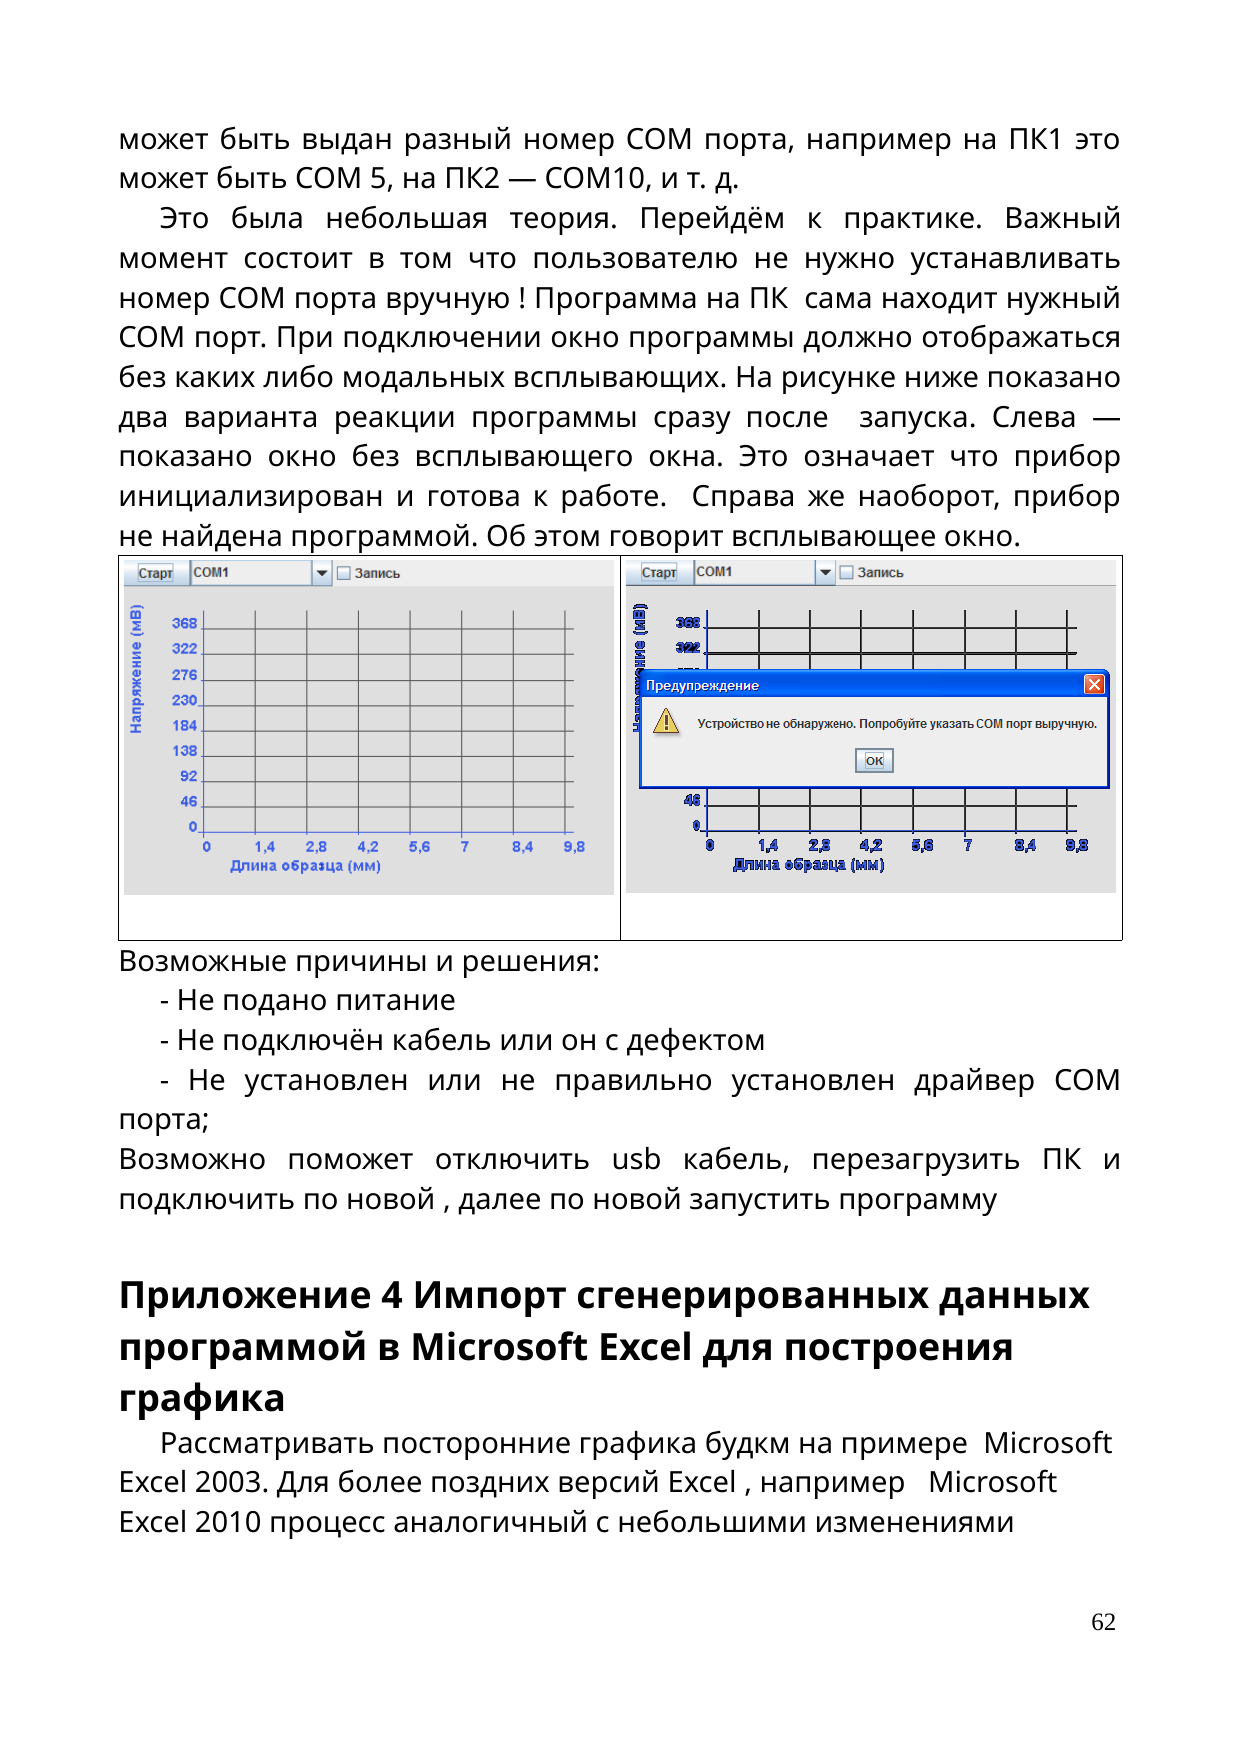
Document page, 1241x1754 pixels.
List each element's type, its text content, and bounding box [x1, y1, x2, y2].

table_header [119, 556, 620, 940]
text - Не подано питание [118, 979, 1122, 1019]
text Возможно поможет отключить usb кабель, перезагрузить ПК и подключить по новой , далее по новой запустить программу [118, 1138, 1122, 1218]
text Это была небольшая теория. Перейдём к практике. Важный момент состоит в том что пользователю не нужно устанавливать номер СОМ порта вручную ! Программа на ПК сама находит нужный СОМ порт. При подключении окно программы должно отображаться без каких либо модальных всплывающих. На рисунке ниже показано два варианта реакции программы сразу после запуска. Слева — показано окно без всплывающего окна. Это означает что прибор инициализирован и готова к работе. Справа же наоборот, прибор не найдена программой. Об этом говорит всплывающее окно. [118, 197, 1122, 555]
picture [625, 560, 1117, 893]
text - Не подключён кабель или он с дефектом [118, 1019, 1122, 1059]
text Возможные причины и решения: [118, 941, 1122, 979]
text Рассматривать посторонние графика будкм на примере Microsoft Excel 2003. Для более поздних версий Excel , например Microsoft Excel 2010 процесс аналогичный с небольшими изменениями [118, 1422, 1122, 1541]
text Приложение 4 Импорт сгенерированных данных программой в Microsoft Excel для построения графика [118, 1269, 1122, 1422]
text может быть выдан разный номер СОМ порта, например на ПК1 это может быть СОМ 5, на ПК2 — СОМ10, и т. д. [118, 118, 1122, 197]
table_header [621, 556, 1122, 940]
text - Не установлен или не правильно установлен драйвер СОМ порта; [118, 1059, 1122, 1138]
picture [123, 560, 615, 895]
